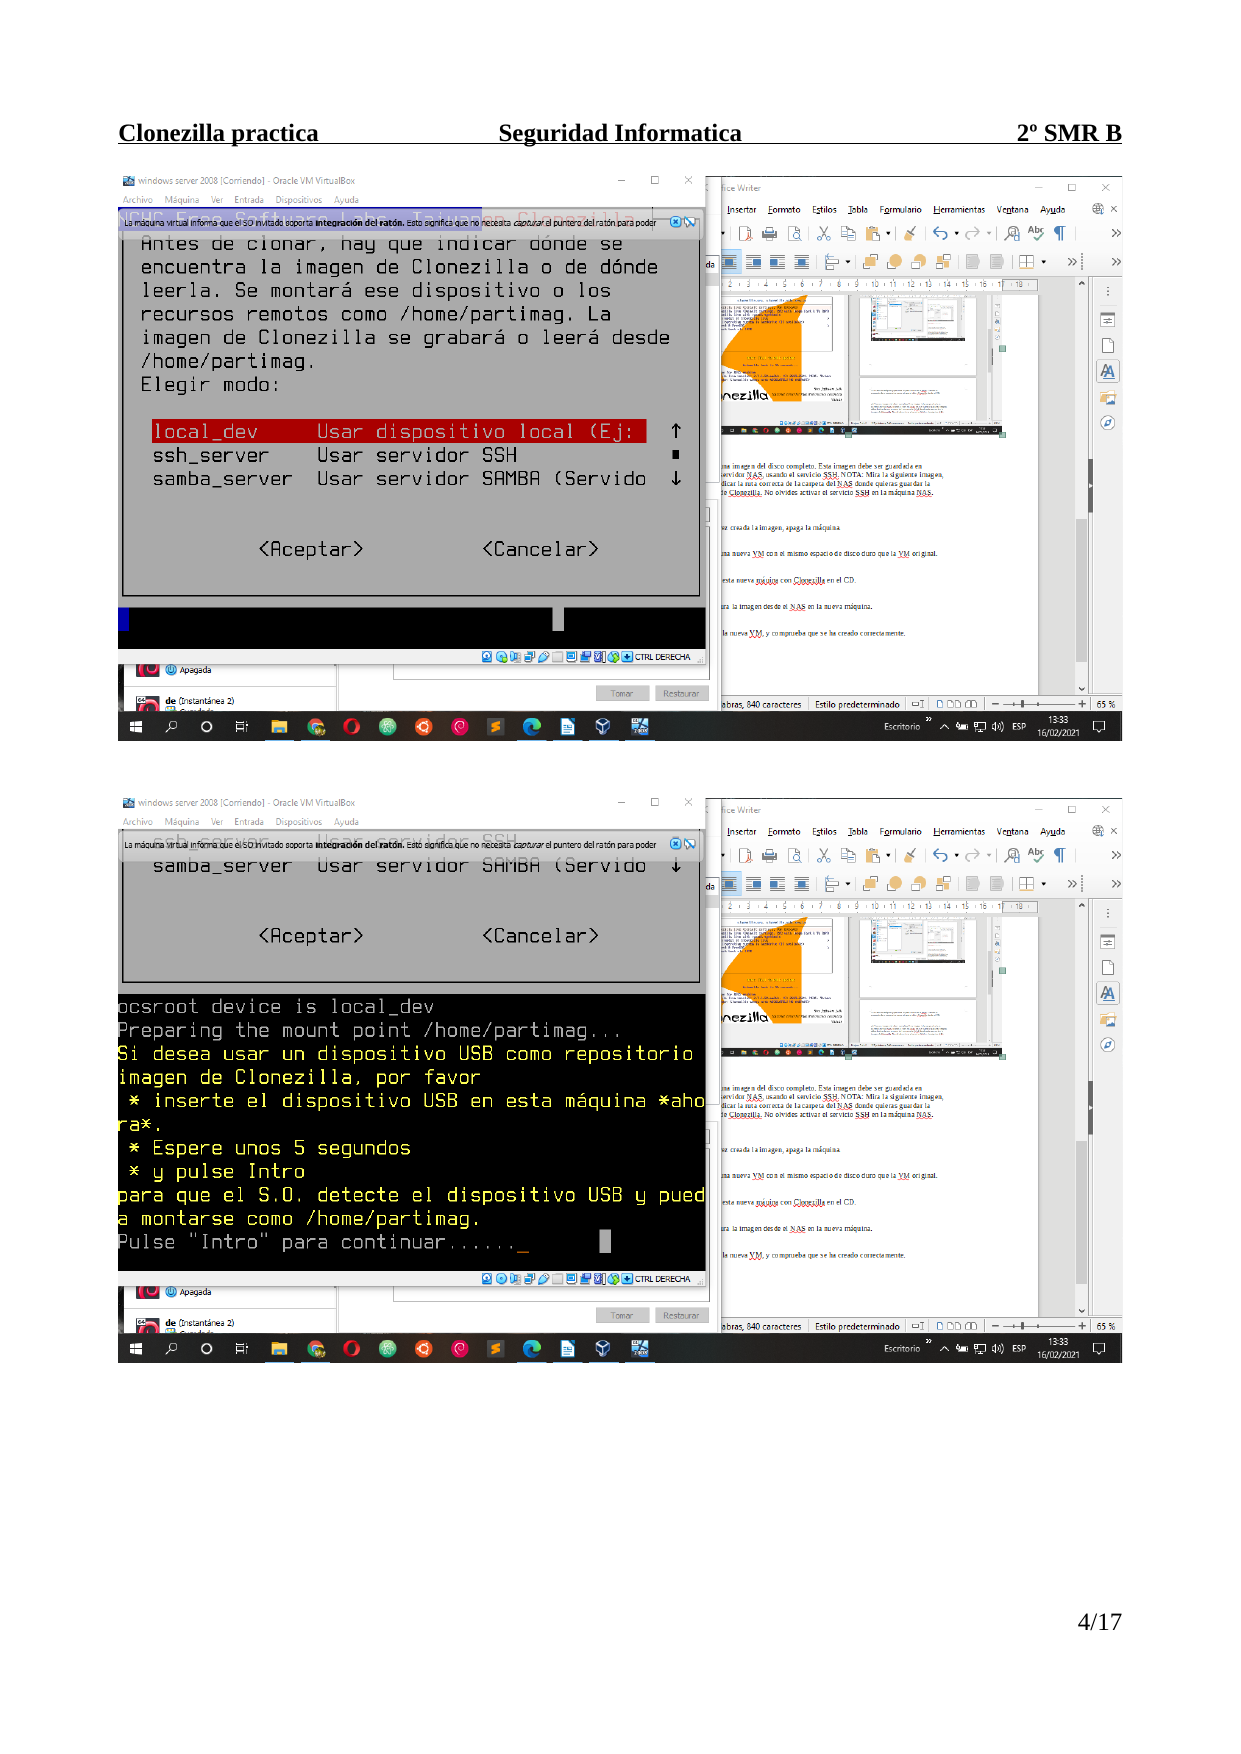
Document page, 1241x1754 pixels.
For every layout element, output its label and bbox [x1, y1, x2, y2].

picture [118, 176, 1123, 741]
picture [118, 798, 1123, 1363]
